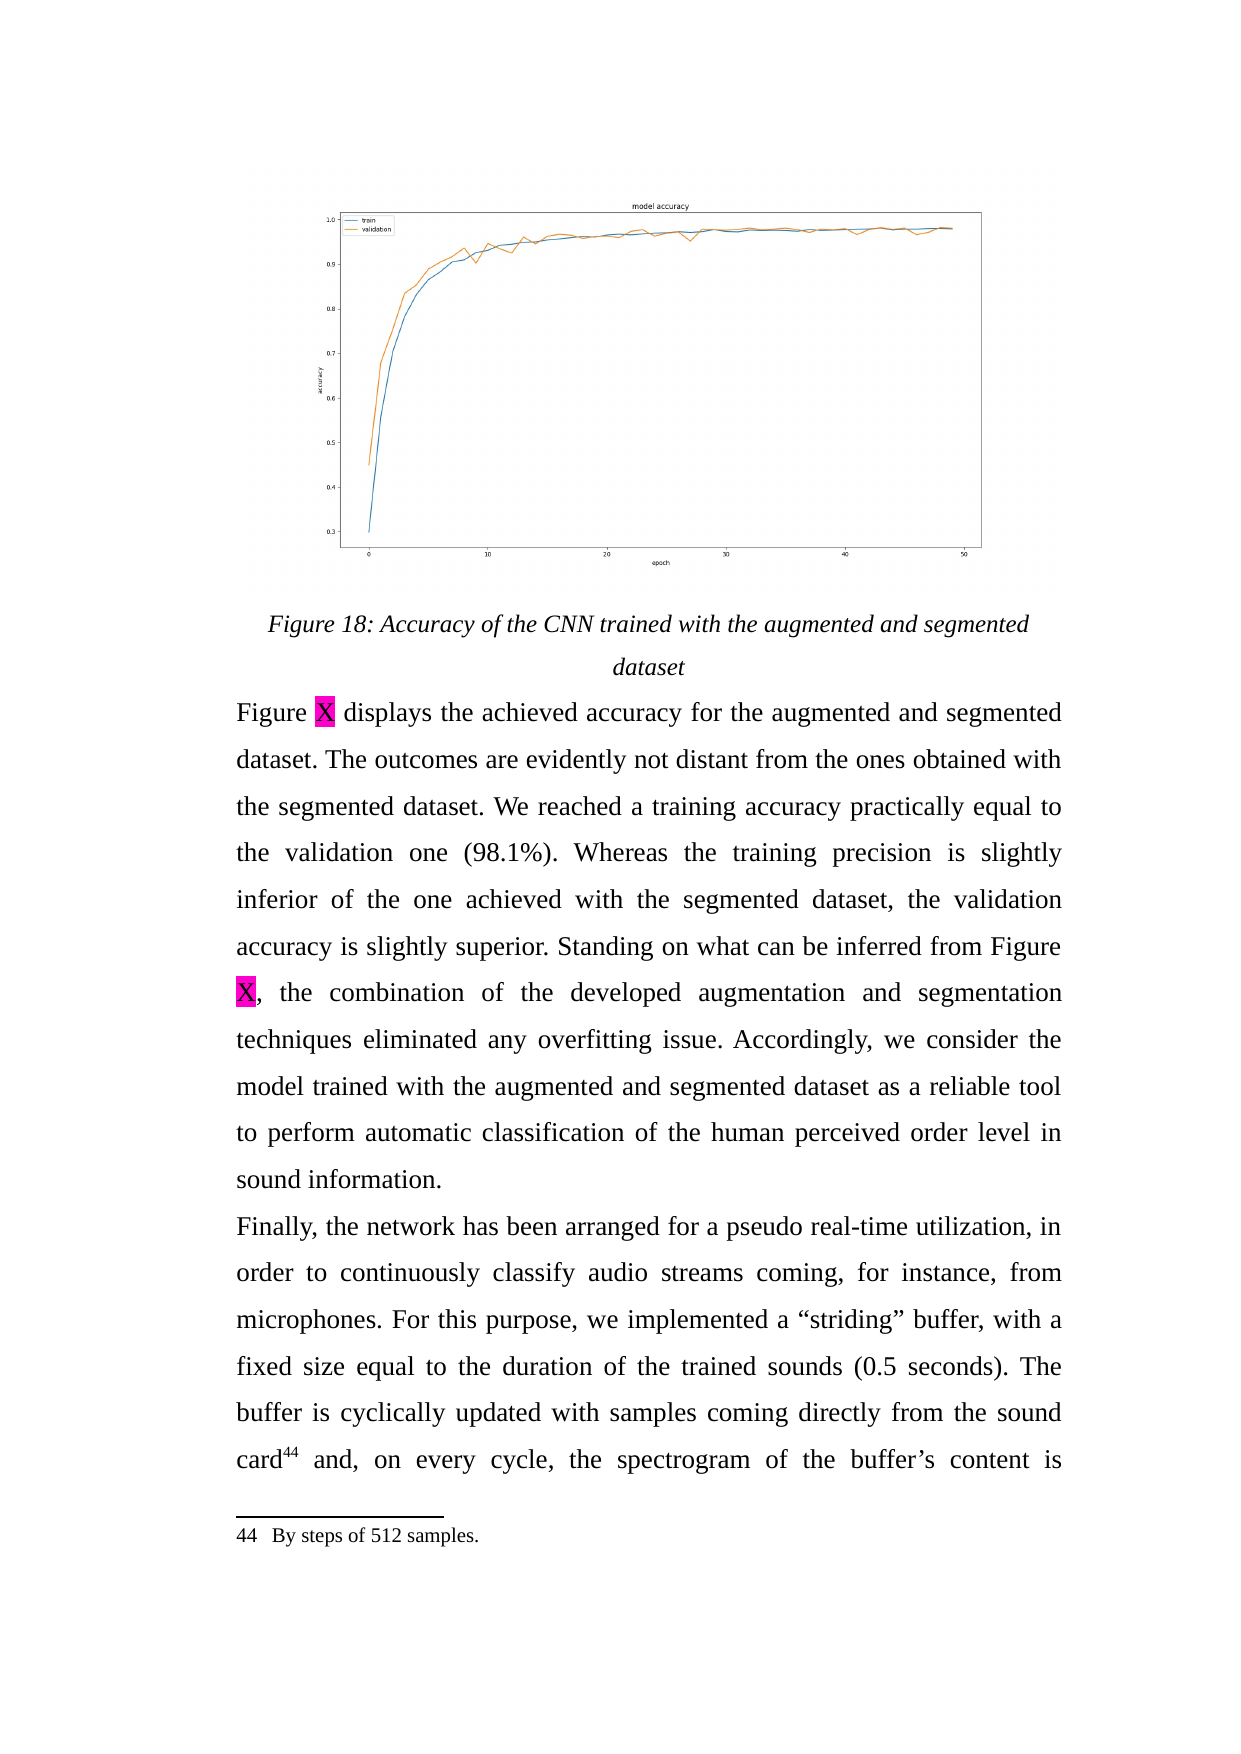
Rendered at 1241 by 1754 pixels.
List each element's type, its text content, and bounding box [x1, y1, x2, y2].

text Figure 18: Accuracy of the CNN trained with the augmented and segmented dataset [236, 595, 1063, 681]
picture [236, 160, 1063, 595]
text Figure X displays the achieved accuracy for the augmented and segmented dataset. The outcomes are evidently not distant from the ones obtained with the segmented dataset. We reached a training accuracy practically equal to the validation one (98.1%). Whereas the training precision is slightly inferior of the one achieved with the segmented dataset, the validation accuracy is slightly superior. Standing on what can be inferred from Figure X, the combination of the developed augmentation and segmentation techniques eliminated any overfitting issue. Accordingly, we consider the model trained with the augmented and segmented dataset as a reliable tool to perform automatic classification of the human perceived order level in sound information. [236, 681, 1063, 1194]
text By steps of 512 samples. [236, 1523, 1063, 1547]
text Finally, the network has been arranged for a pseudo real-time utilization, in order to continuously classify audio streams coming, for instance, from microphones. For this purpose, we implemented a “striding” buffer, with a fixed size equal to the duration of the trained sounds (0.5 seconds). The buffer is cyclically updated with samples coming directly from the sound card and, on every cycle, the spectrogram of the buffer’s content is [236, 1210, 1063, 1474]
